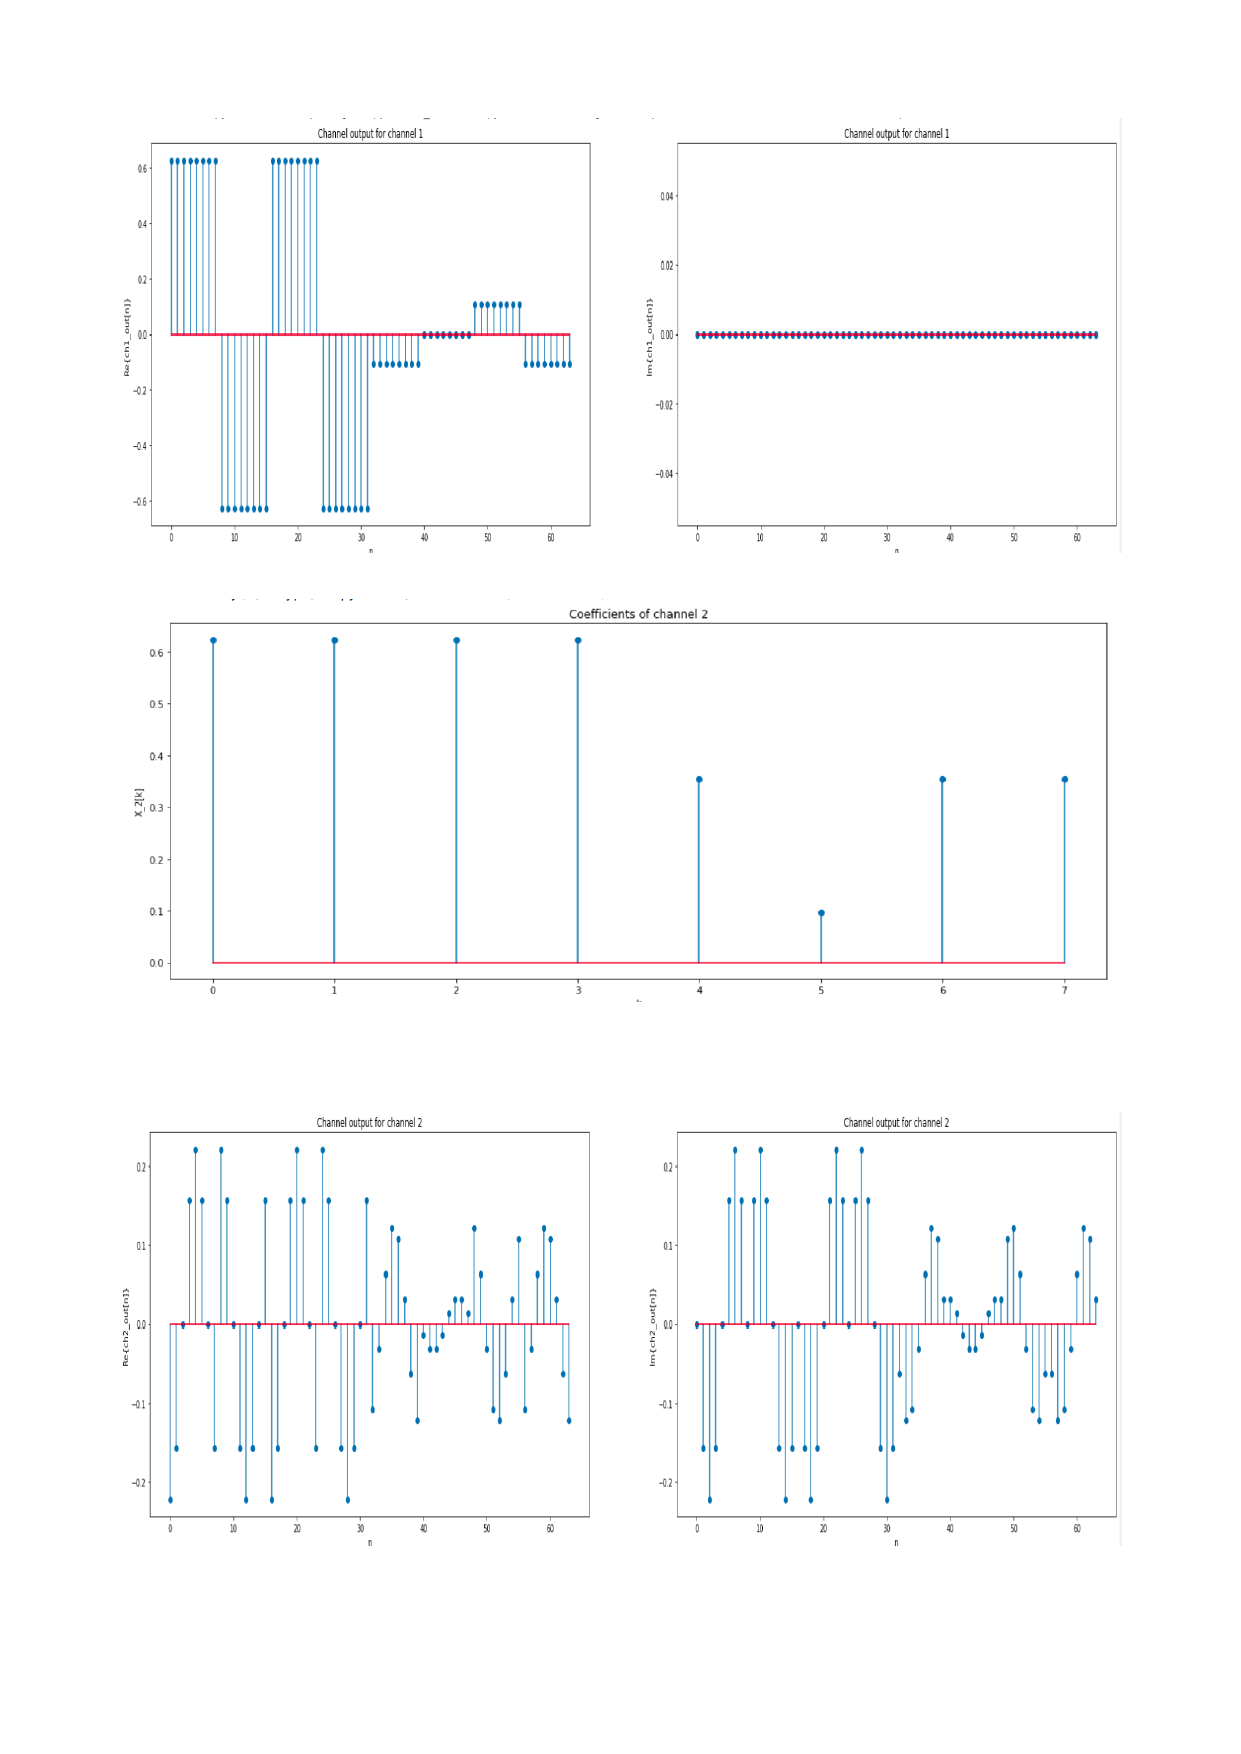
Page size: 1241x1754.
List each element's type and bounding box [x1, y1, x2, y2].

picture [118, 599, 1123, 1002]
picture [118, 1112, 1123, 1546]
picture [118, 118, 1123, 553]
